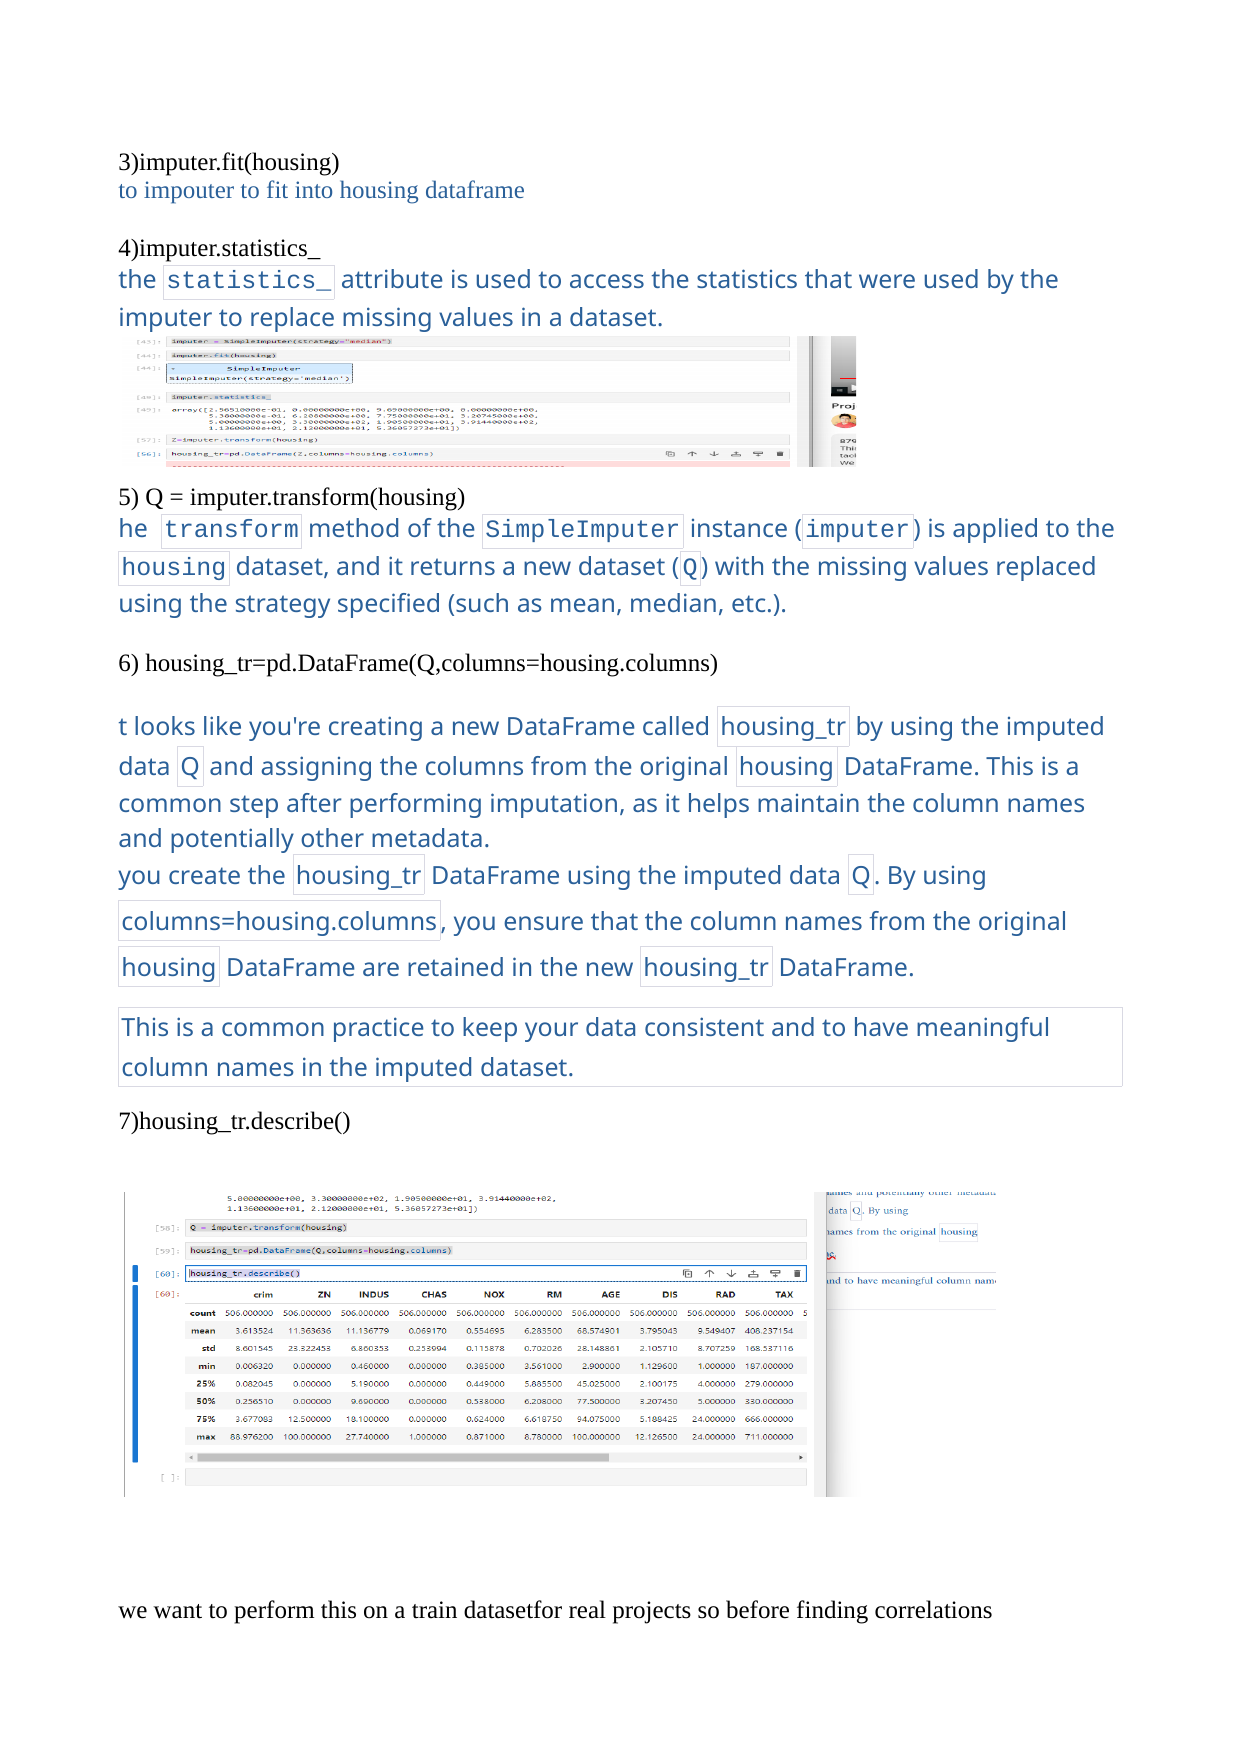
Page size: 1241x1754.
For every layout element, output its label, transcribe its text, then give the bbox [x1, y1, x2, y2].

text the statistics_ attribute is used to access the statistics that were used by the imputer to replace missing values in a dataset. [118, 262, 1122, 333]
text you create the housing_tr DataFrame using the imputed data Q. By using columns=housing.columns, you ensure that the column names from the original housing DataFrame are retained in the new housing_tr DataFrame. [118, 854, 1122, 986]
text he transform method of the SimpleImputer instance (imputer) is applied to the housing dataset, and it returns a new dataset (Q) with the missing values replaced using the strategy specified (such as mean, median, etc.). [118, 511, 1122, 620]
text to impouter to fit into housing dataframe [118, 176, 1122, 204]
text 5) Q = imputer.transform(housing) [118, 482, 1122, 511]
text t looks like you're creating a new DataFrame called housing_tr by using the imputed data Q and assigning the columns from the original housing DataFrame. This is a common step after performing imputation, as it helps maintain the column names and potentially other metadata. [118, 706, 1122, 854]
text 7)housing_tr.describe() [118, 1106, 1122, 1135]
text 3)imputer.fit(housing) [118, 147, 1122, 176]
text we want to perform this on a train datasetfor real projects so before finding correlations [118, 1595, 1122, 1623]
text This is a common practice to keep your data consistent and to have meaningful column names in the imputed dataset. [119, 1008, 1122, 1086]
picture [121, 336, 163, 467]
text 6) housing_tr=pd.DataFrame(Q,columns=housing.columns) [118, 648, 1122, 677]
text 4)imputer.statistics_ [118, 233, 1122, 262]
